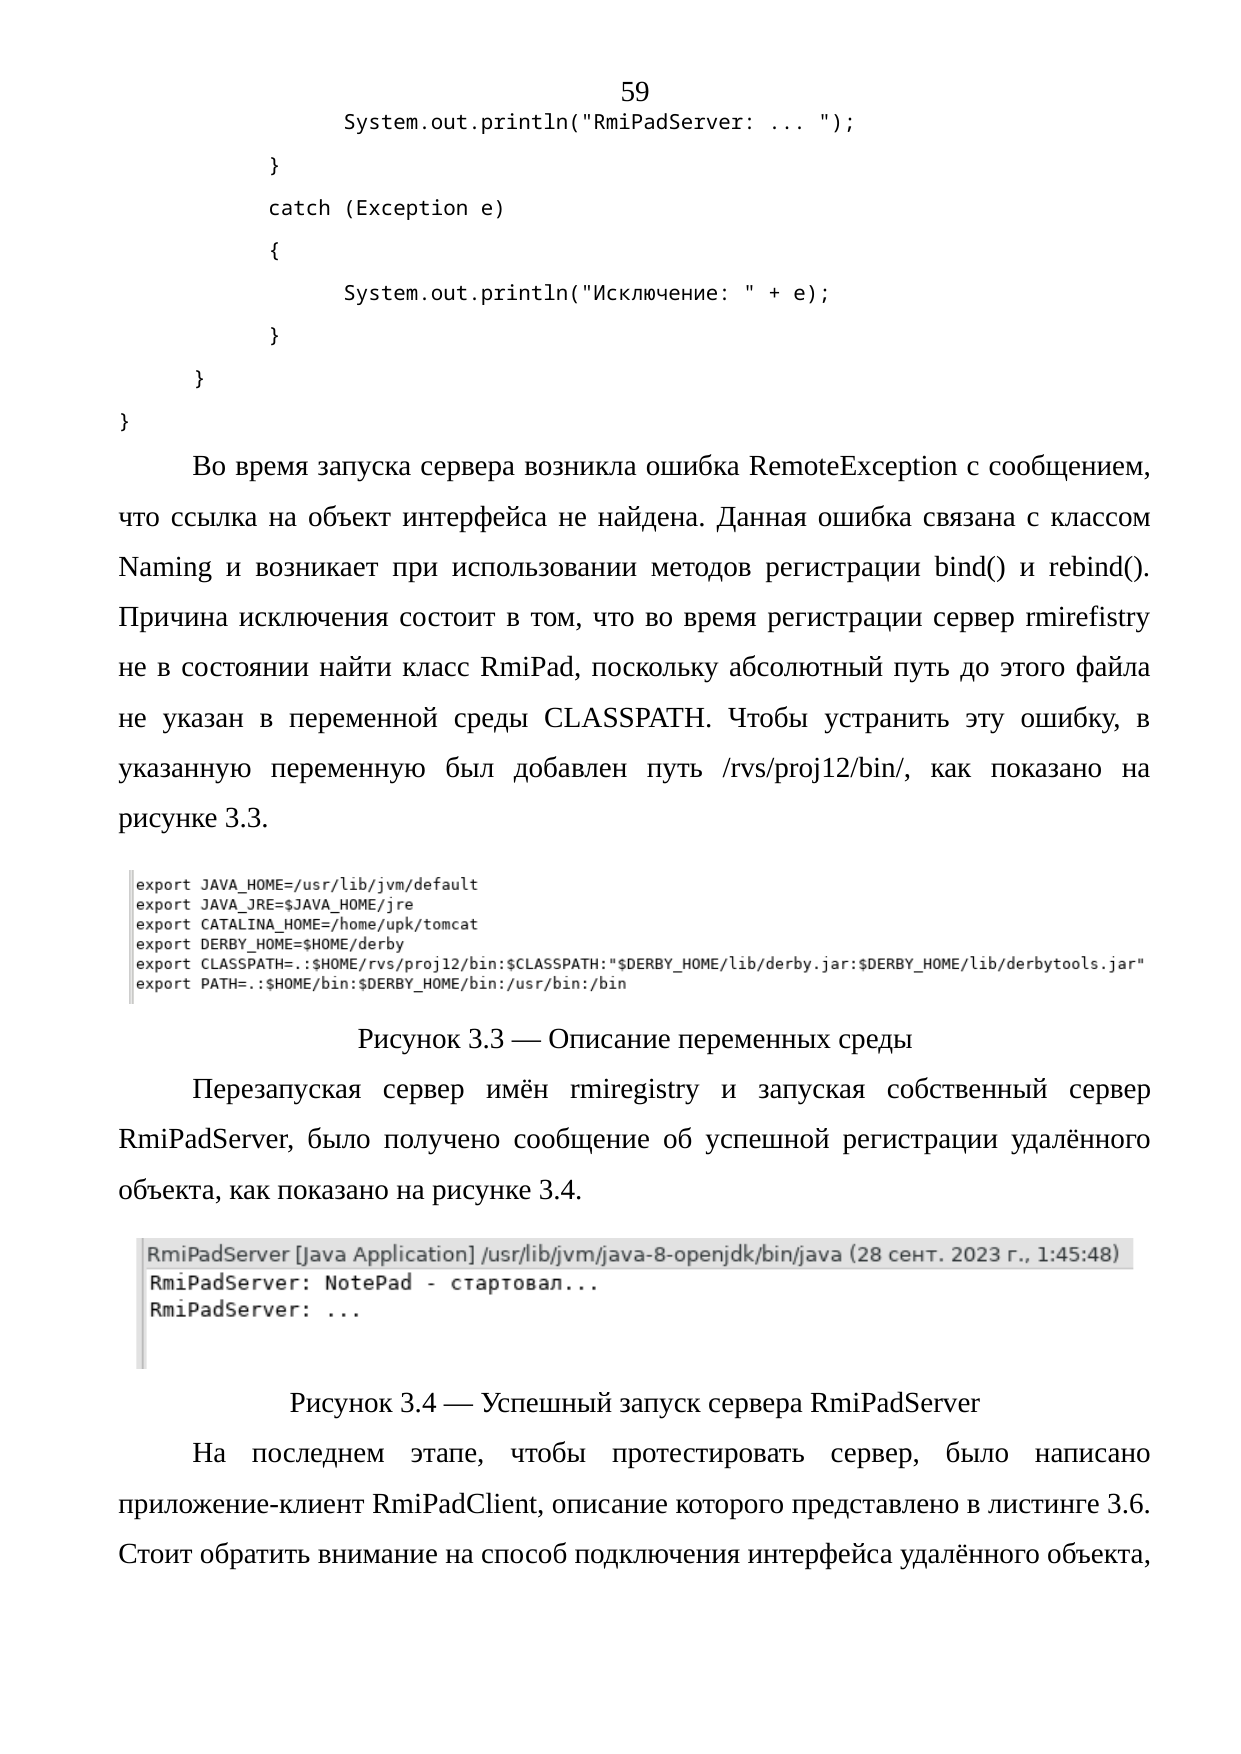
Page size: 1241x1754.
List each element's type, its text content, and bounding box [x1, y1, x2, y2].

text Рисунок 3.4 — Успешный запуск сервера RmiPadServer [118, 1222, 1152, 1419]
text На последнем этапе, чтобы протестировать сервер, было написано приложение-клиент RmiPadClient, описание которого представлено в листинге 3.6. Стоит обратить внимание на способ подключения интерфейса удалённого объекта, [118, 1435, 1152, 1569]
text System.out.println("RmiPadServer: ... "); [118, 107, 1152, 136]
text } [118, 406, 1152, 434]
text } [118, 150, 1152, 178]
picture [136, 1238, 1134, 1369]
text } [118, 321, 1152, 349]
picture [129, 870, 1164, 1004]
text System.out.println("Исключение: " + e); [118, 278, 1152, 306]
text Перезапуская сервер имён rmiregistry и запуская собственный сервер RmiPadServer, было получено сообщение об успешной регистрации удалённого объекта, как показано на рисунке 3.4. [118, 1071, 1152, 1205]
text Рисунок 3.3 — Описание переменных среды [118, 851, 1152, 1054]
text } [118, 363, 1152, 392]
text { [118, 235, 1152, 264]
text Во время запуска сервера возникла ошибка RemoteException с сообщением, что ссылка на объект интерфейса не найдена. Данная ошибка связана с классом Naming и возникает при использовании методов регистрации bind() и rebind(). Причина исключения состоит в том, что во время регистрации сервер rmirefistry не в состоянии найти класс RmiPad, поскольку абсолютный путь до этого файла не указан в переменной среды CLASSPATH. Чтобы устранить эту ошибку, в указанную переменную был добавлен путь /rvs/proj12/bin/, как показано на рисунке 3.3. [118, 448, 1152, 834]
text catch (Exception e) [118, 193, 1152, 221]
